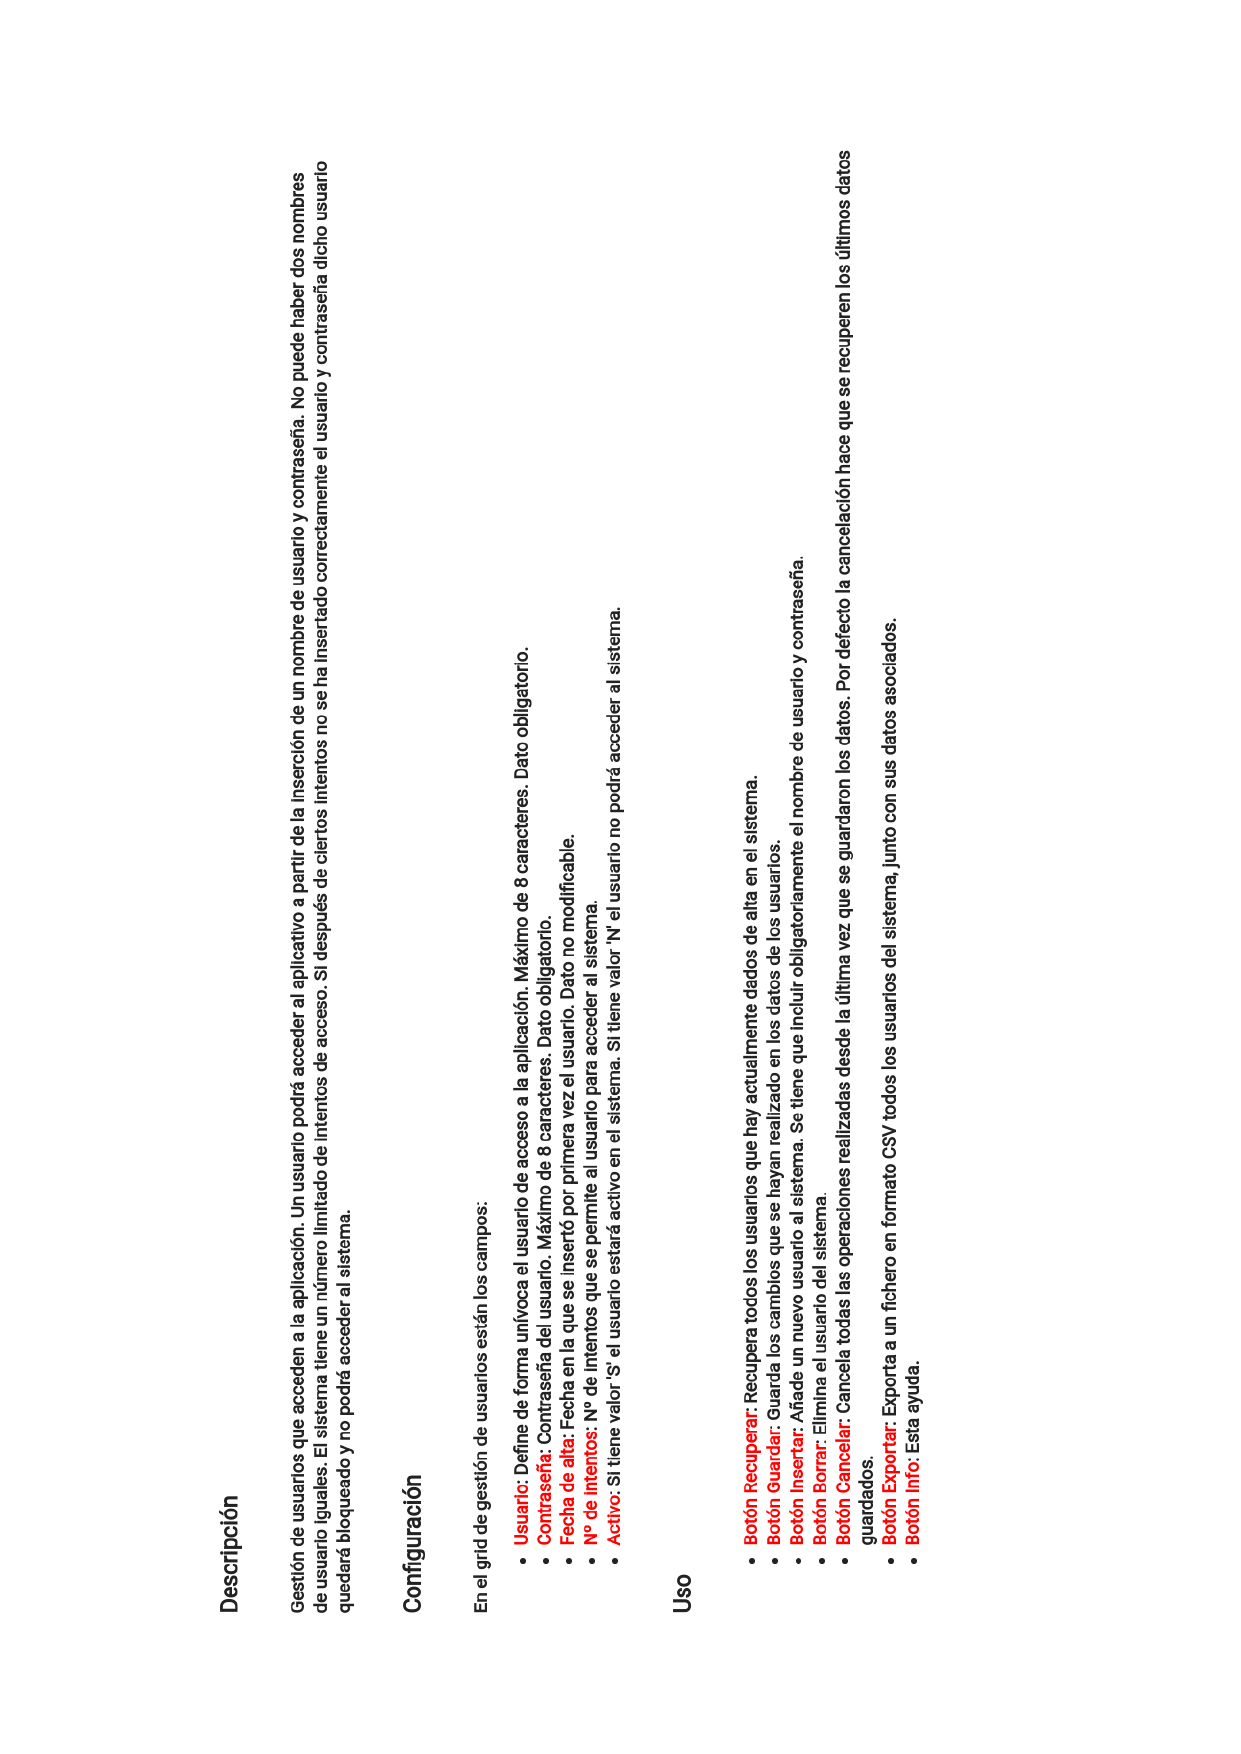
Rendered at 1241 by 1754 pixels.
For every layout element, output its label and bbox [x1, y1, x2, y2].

picture [211, 134, 932, 1618]
